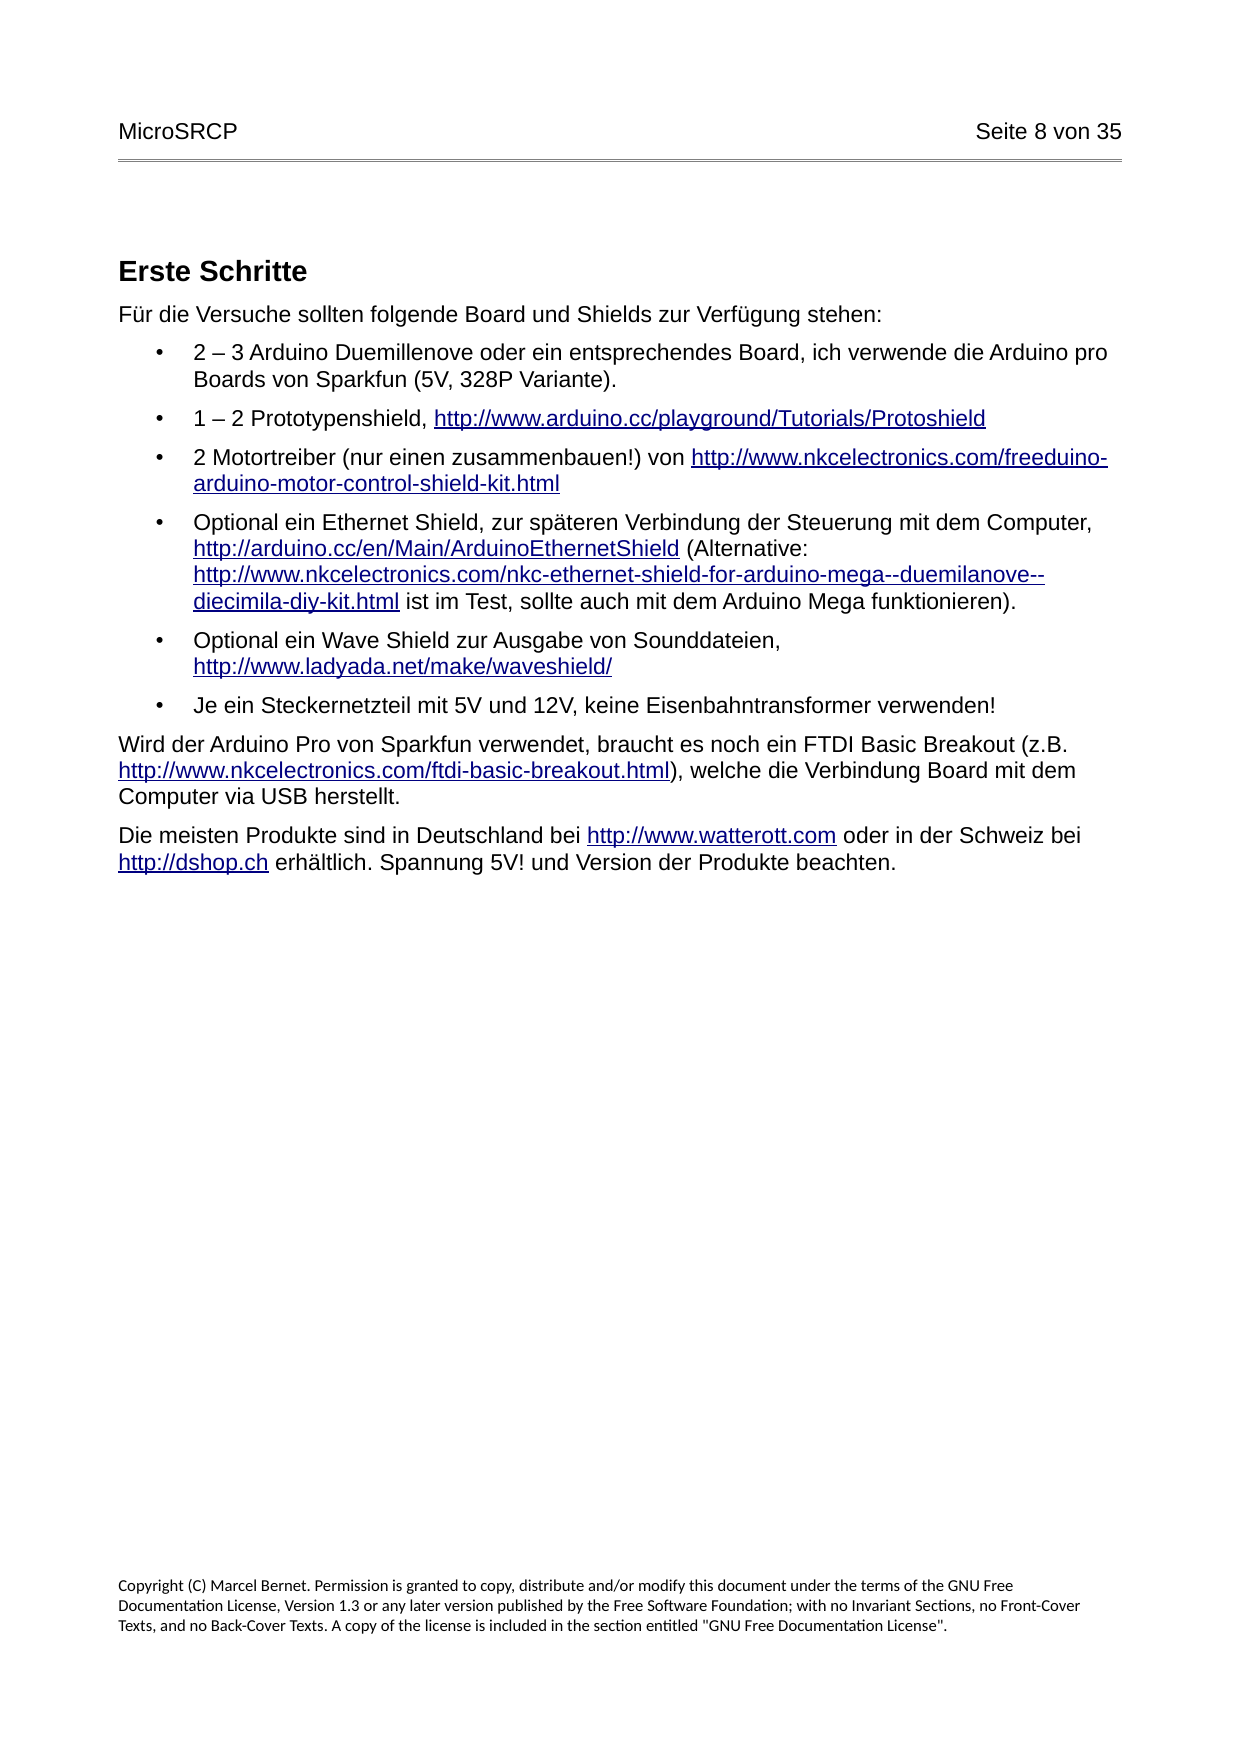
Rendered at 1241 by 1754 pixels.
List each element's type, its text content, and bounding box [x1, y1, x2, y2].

text Wird der Arduino Pro von Sparkfun verwendet, braucht es noch ein FTDI Basic Breakout (z.B. http://www.nkcelectronics.com/ftdi-basic-breakout.html), welche die Verbindung Board mit dem Computer via USB herstellt. [118, 731, 1122, 810]
list Optional ein Ethernet Shield, zur späteren Verbindung der Steuerung mit dem Computer, http://arduino.cc/en/Main/ArduinoEthernetShield (Alternative: http://www.nkcelectronics.com/nkc-ethernet-shield-for-arduino-mega--duemilanove--diecimila-diy-kit.html ist im Test, sollte auch mit dem Arduino Mega funktionieren). [156, 509, 1122, 614]
text Die meisten Produkte sind in Deutschland bei http://www.watterott.com oder in der Schweiz bei http://dshop.ch erhältlich. Spannung 5V! und Version der Produkte beachten. [118, 822, 1122, 875]
list 2 – 3 Arduino Duemillenove oder ein entsprechendes Board, ich verwende die Arduino pro Boards von Sparkfun (5V, 328P Variante). [156, 339, 1122, 392]
list Optional ein Wave Shield zur Ausgabe von Sounddateien, http://www.ladyada.net/make/waveshield/ [156, 627, 1122, 679]
list 1 – 2 Prototypenshield, http://www.arduino.cc/playground/Tutorials/Protoshield [156, 404, 1122, 431]
list 2 Motortreiber (nur einen zusammenbauen!) von http://www.nkcelectronics.com/freeduino-arduino-motor-control-shield-kit.html [156, 443, 1122, 496]
text Für die Versuche sollten folgende Board und Shields zur Verfügung stehen: [118, 301, 1122, 327]
subtitle Erste Schritte [118, 254, 1122, 288]
list Je ein Steckernetzteil mit 5V und 12V, keine Eisenbahntransformer verwenden! [156, 692, 1122, 718]
